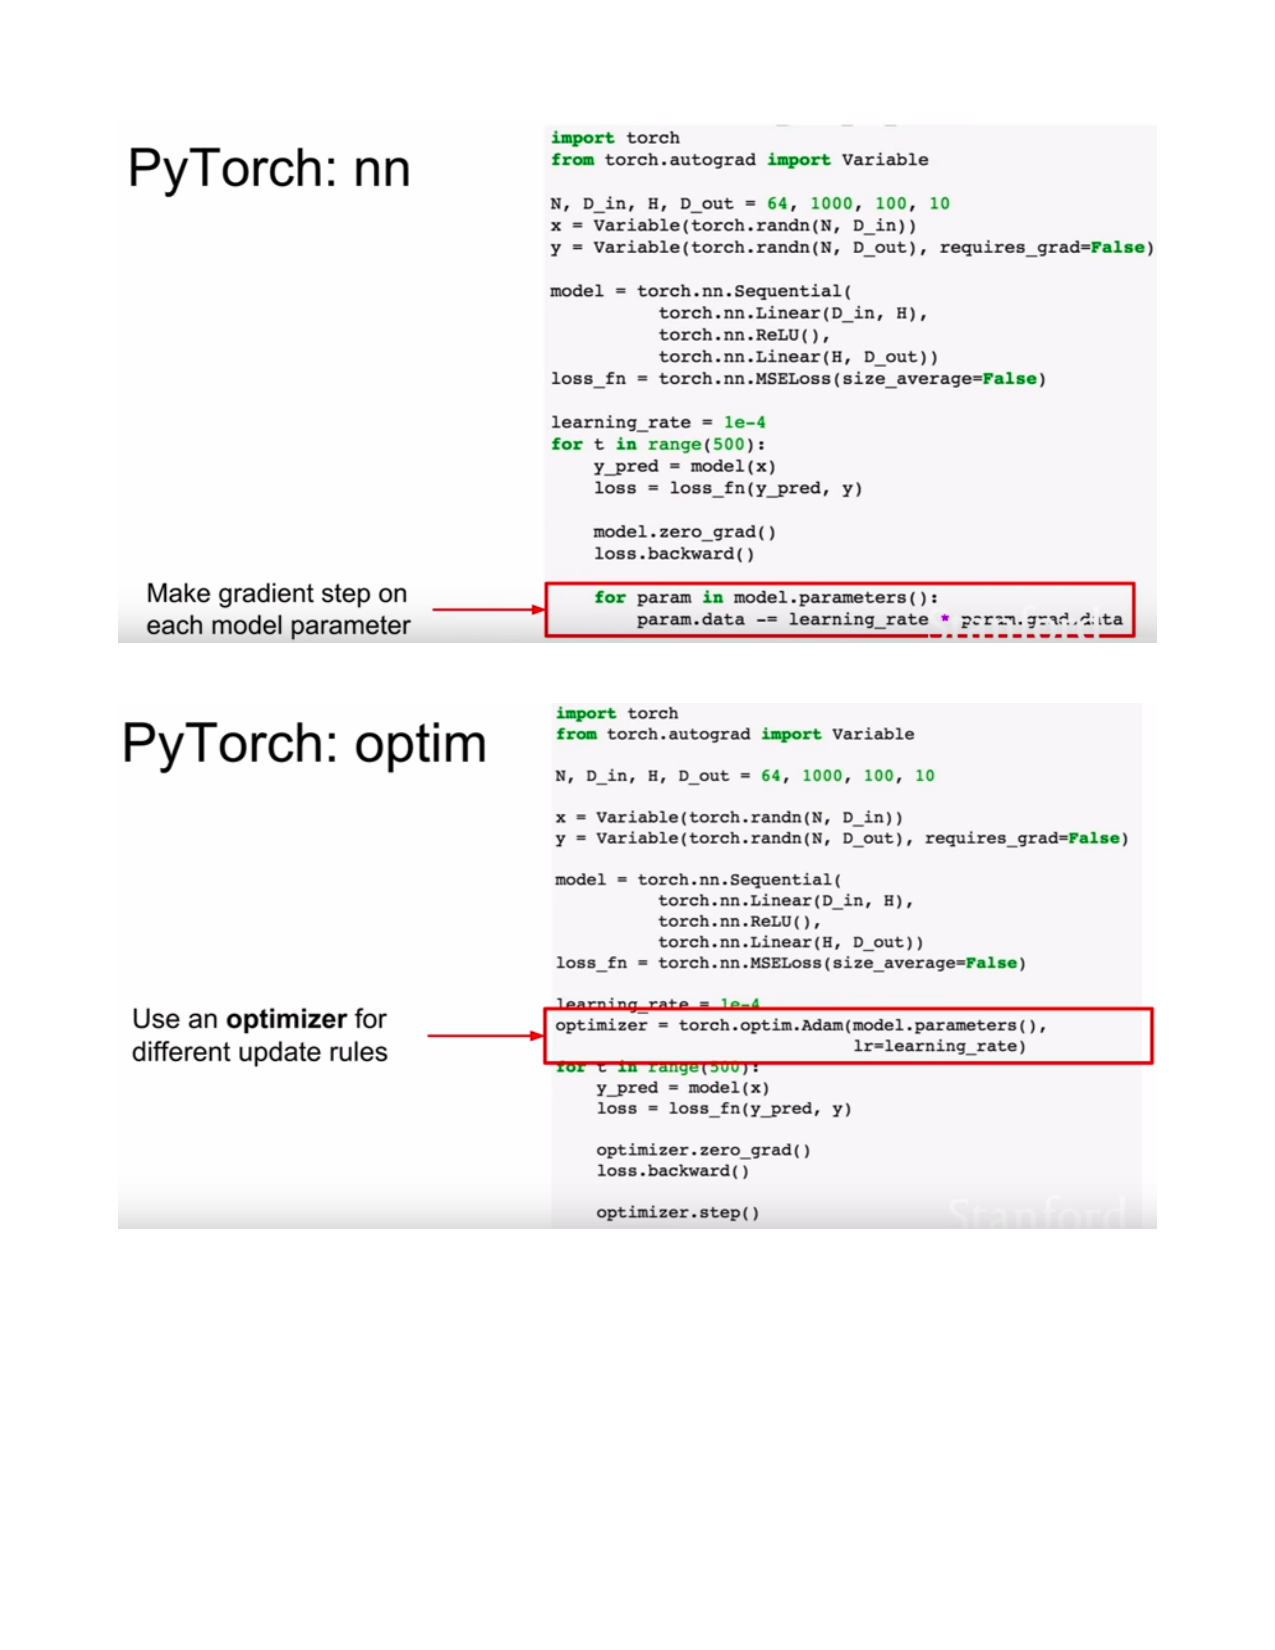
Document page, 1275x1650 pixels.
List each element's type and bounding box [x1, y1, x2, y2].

picture [118, 118, 1157, 643]
picture [118, 703, 1157, 1229]
